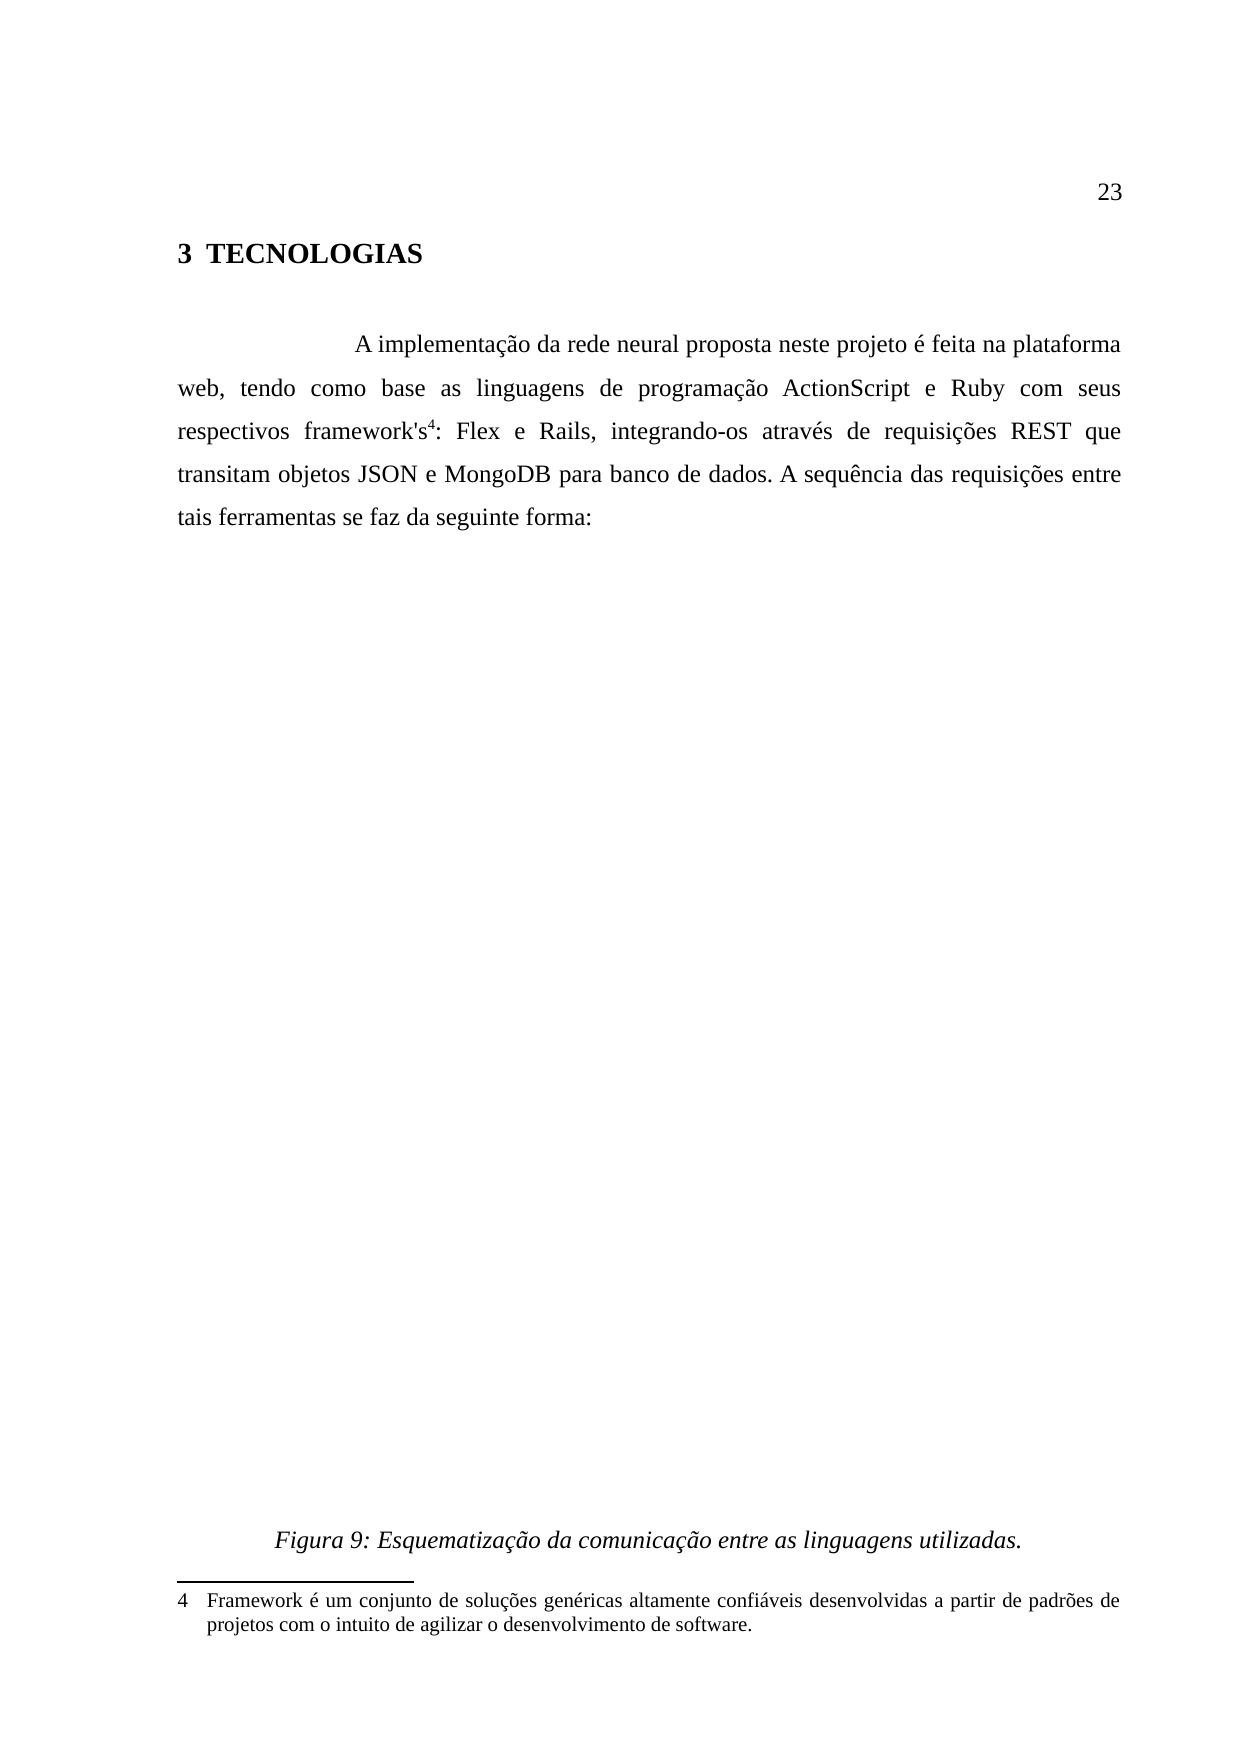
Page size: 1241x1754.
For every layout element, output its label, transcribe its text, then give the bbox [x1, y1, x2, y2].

text A implementação da rede neural proposta neste projeto é feita na plataforma web, tendo como base as linguagens de programação ActionScript e Ruby com seus respectivos framework's: Flex e Rails, integrando-os através de requisições REST que transitam objetos JSON e MongoDB para banco de dados. A sequência das requisições entre tais ferramentas se faz da seguinte forma: [177, 329, 1122, 531]
text 3 TECNOLOGIAS [177, 236, 1122, 270]
text Figura 9: Esquematização da comunicação entre as linguagens utilizadas. [177, 1525, 1122, 1554]
text Framework é um conjunto de soluções genéricas altamente confiáveis desenvolvidas a partir de padrões de projetos com o intuito de agilizar o desenvolvimento de software. [177, 1588, 1122, 1636]
